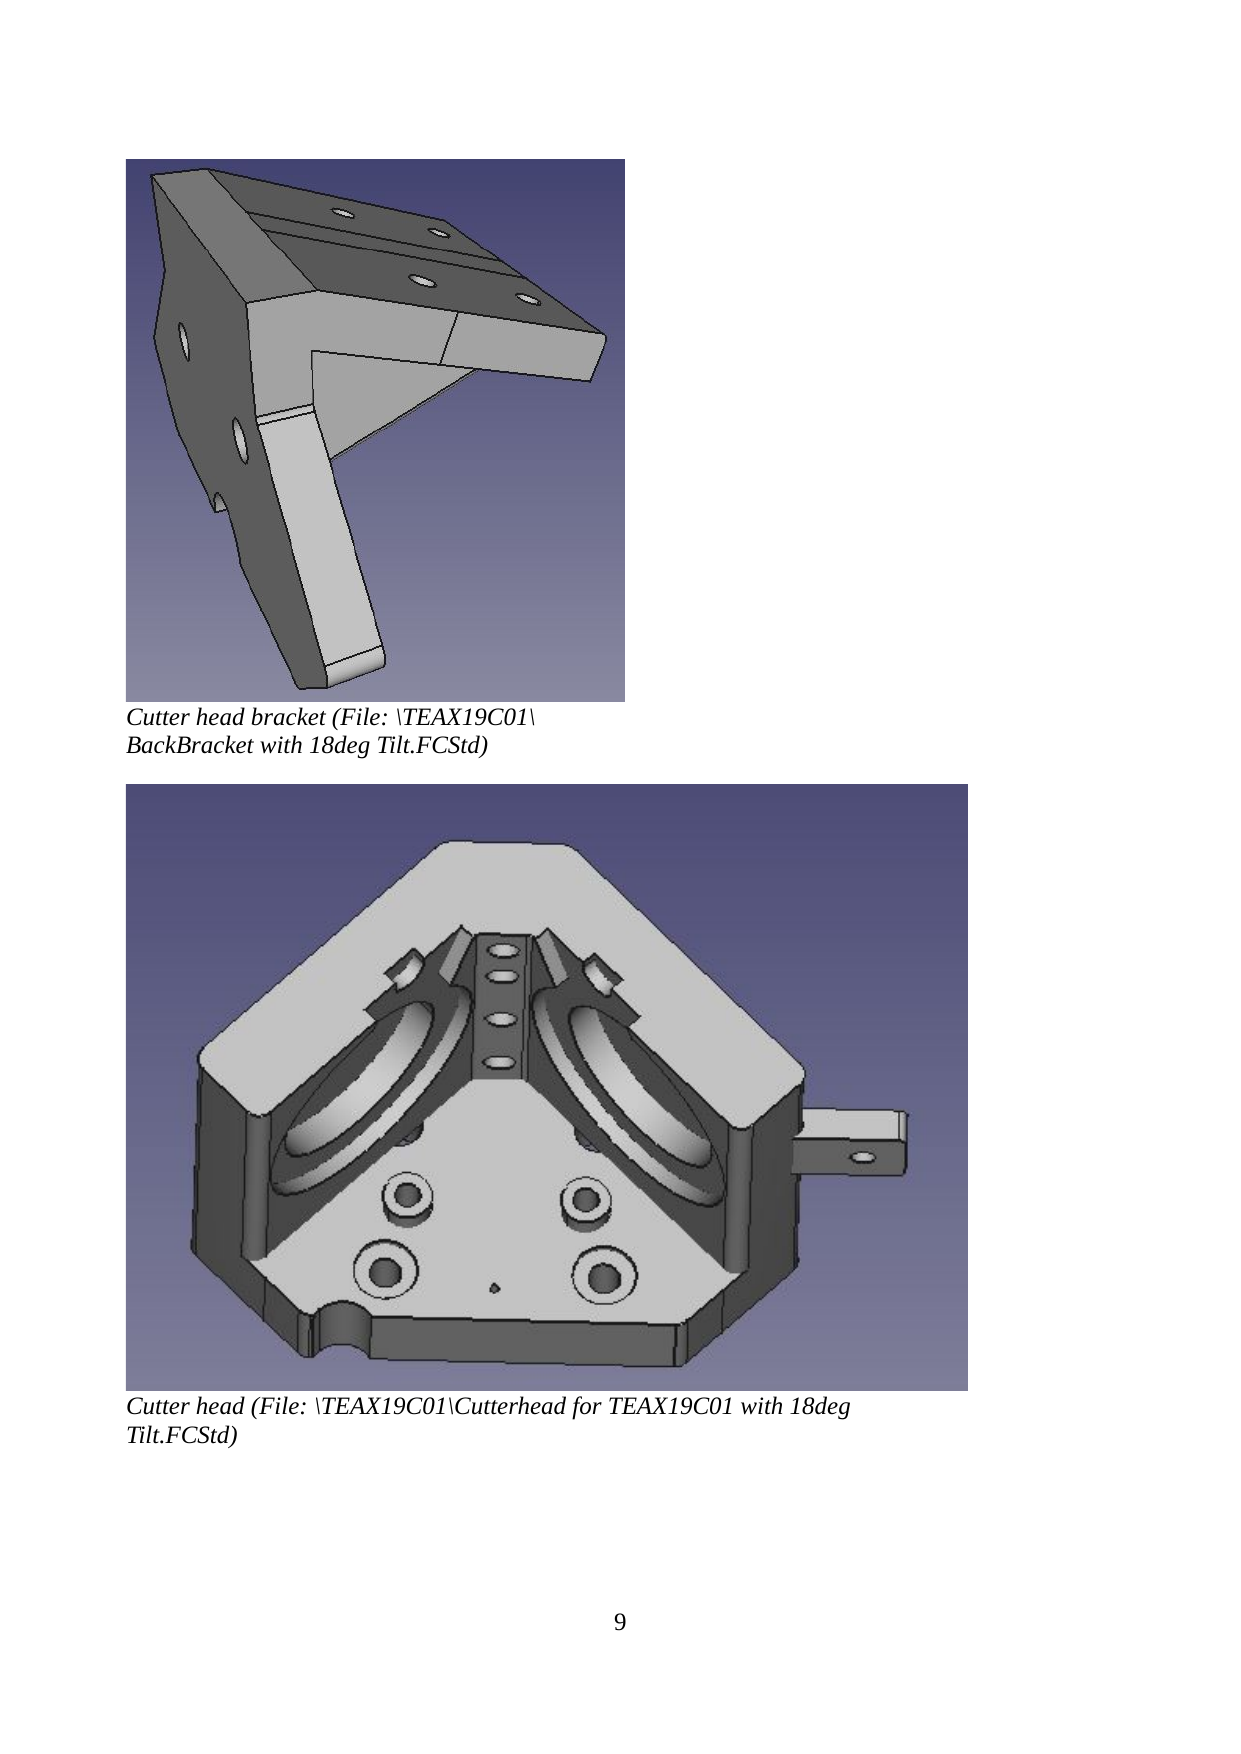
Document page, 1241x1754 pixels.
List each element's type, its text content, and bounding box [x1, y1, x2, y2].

picture [125, 784, 968, 1391]
picture [125, 159, 625, 702]
text Cutter head (File: \TEAX19C01\Cutterhead for TEAX19C01 with 18deg Tilt.FCStd) [126, 1391, 968, 1448]
text Cutter head bracket (File: \TEAX19C01\BackBracket with 18deg Tilt.FCStd) [126, 228, 631, 759]
